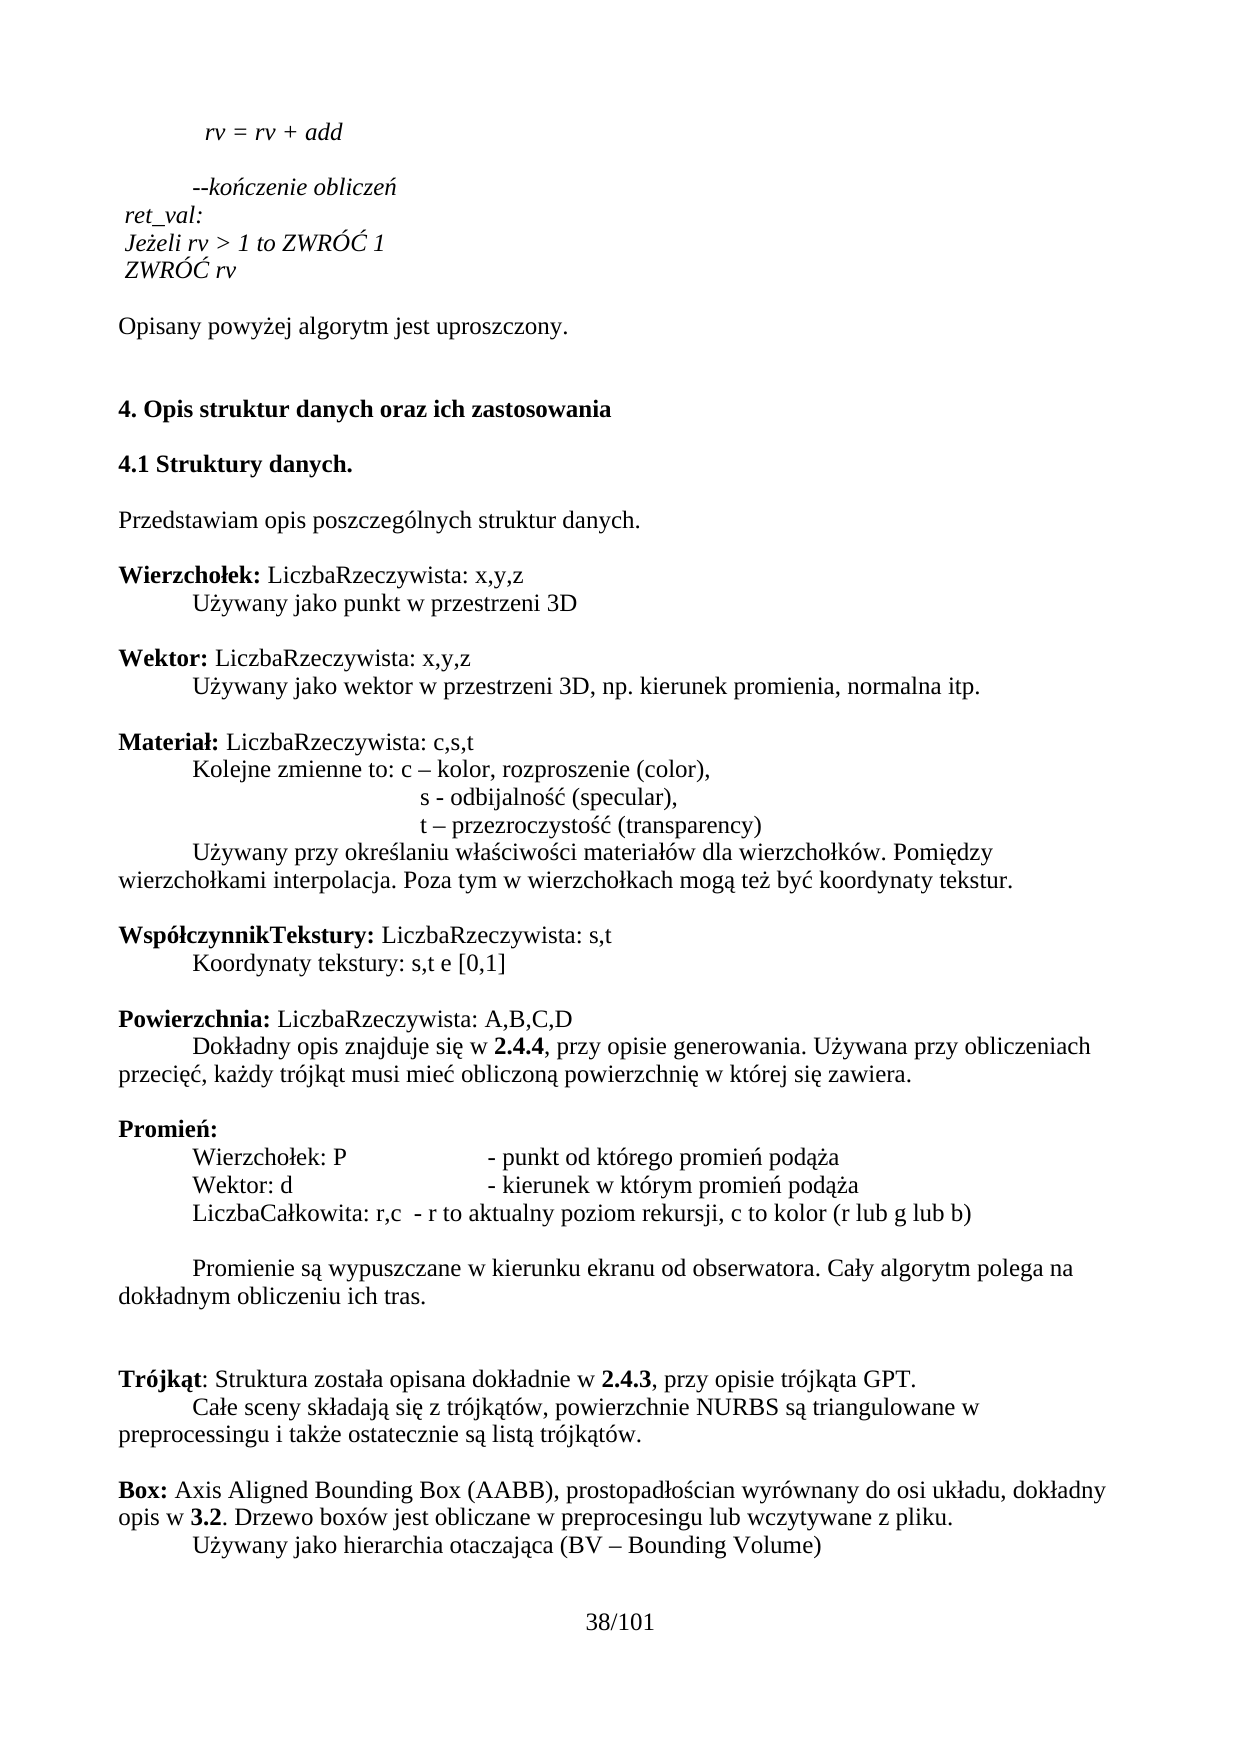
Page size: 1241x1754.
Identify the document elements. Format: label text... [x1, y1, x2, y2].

text 4.1 Struktury danych. [118, 451, 1122, 478]
text Koordynaty tekstury: s,t e [0,1] [118, 949, 1122, 977]
text Promień: [118, 1116, 1122, 1143]
text Wierzchołek: P - punkt od którego promień podąża [118, 1143, 1122, 1171]
text Przedstawiam opis poszczególnych struktur danych. [118, 506, 1122, 534]
text Powierzchnia: LiczbaRzeczywista: A,B,C,D [118, 1005, 1122, 1032]
text LiczbaCałkowita: r,c - r to aktualny poziom rekursji, c to kolor (r lub g lub b) [118, 1199, 1122, 1226]
text Jeżeli rv > 1 to ZWRÓĆ 1 [118, 229, 1122, 257]
text Opisany powyżej algorytm jest uproszczony. [118, 312, 1122, 340]
text s - odbijalność (specular), [340, 783, 1122, 811]
text 4. Opis struktur danych oraz ich zastosowania [118, 395, 1122, 423]
text Używany jako punkt w przestrzeni 3D [118, 589, 1122, 617]
text Wektor: d - kierunek w którym promień podąża [118, 1171, 1122, 1199]
text Używany jako hierarchia otaczająca (BV – Bounding Volume) [118, 1531, 1122, 1559]
text Wierzchołek: LiczbaRzeczywista: x,y,z [118, 561, 1122, 589]
text Wektor: LiczbaRzeczywista: x,y,z [118, 644, 1122, 672]
text WspółczynnikTekstury: LiczbaRzeczywista: s,t [118, 922, 1122, 949]
text --kończenie obliczeń [118, 173, 1122, 201]
text Materiał: LiczbaRzeczywista: c,s,t [118, 728, 1122, 755]
text Kolejne zmienne to: c – kolor, rozproszenie (color), [118, 755, 1122, 783]
text Promienie są wypuszczane w kierunku ekranu od obserwatora. Cały algorytm polega na dokładnym obliczeniu ich tras. [118, 1254, 1122, 1309]
text rv = rv + add [118, 118, 1122, 146]
text Dokładny opis znajduje się w 2.4.4, przy opisie generowania. Używana przy obliczeniach przecięć, każdy trójkąt musi mieć obliczoną powierzchnię w której się zawiera. [118, 1032, 1122, 1088]
text t – przezroczystość (transparency) [340, 811, 1122, 838]
text Używany przy określaniu właściwości materiałów dla wierzchołków. Pomiędzy wierzchołkami interpolacja. Poza tym w wierzchołkach mogą też być koordynaty tekstur. [118, 838, 1122, 894]
text ZWRÓĆ rv [118, 257, 1122, 284]
text Używany jako wektor w przestrzeni 3D, np. kierunek promienia, normalna itp. [118, 672, 1122, 700]
text Box: Axis Aligned Bounding Box (AABB), prostopadłościan wyrównany do osi układu, dokładny opis w 3.2. Drzewo boxów jest obliczane w preprocesingu lub wczytywane z pliku. [118, 1476, 1122, 1531]
text Całe sceny składają się z trójkątów, powierzchnie NURBS są triangulowane w preprocessingu i także ostatecznie są listą trójkątów. [118, 1393, 1122, 1448]
text Trójkąt: Struktura została opisana dokładnie w 2.4.3, przy opisie trójkąta GPT. [118, 1365, 1122, 1393]
text ret_val: [118, 201, 1122, 229]
